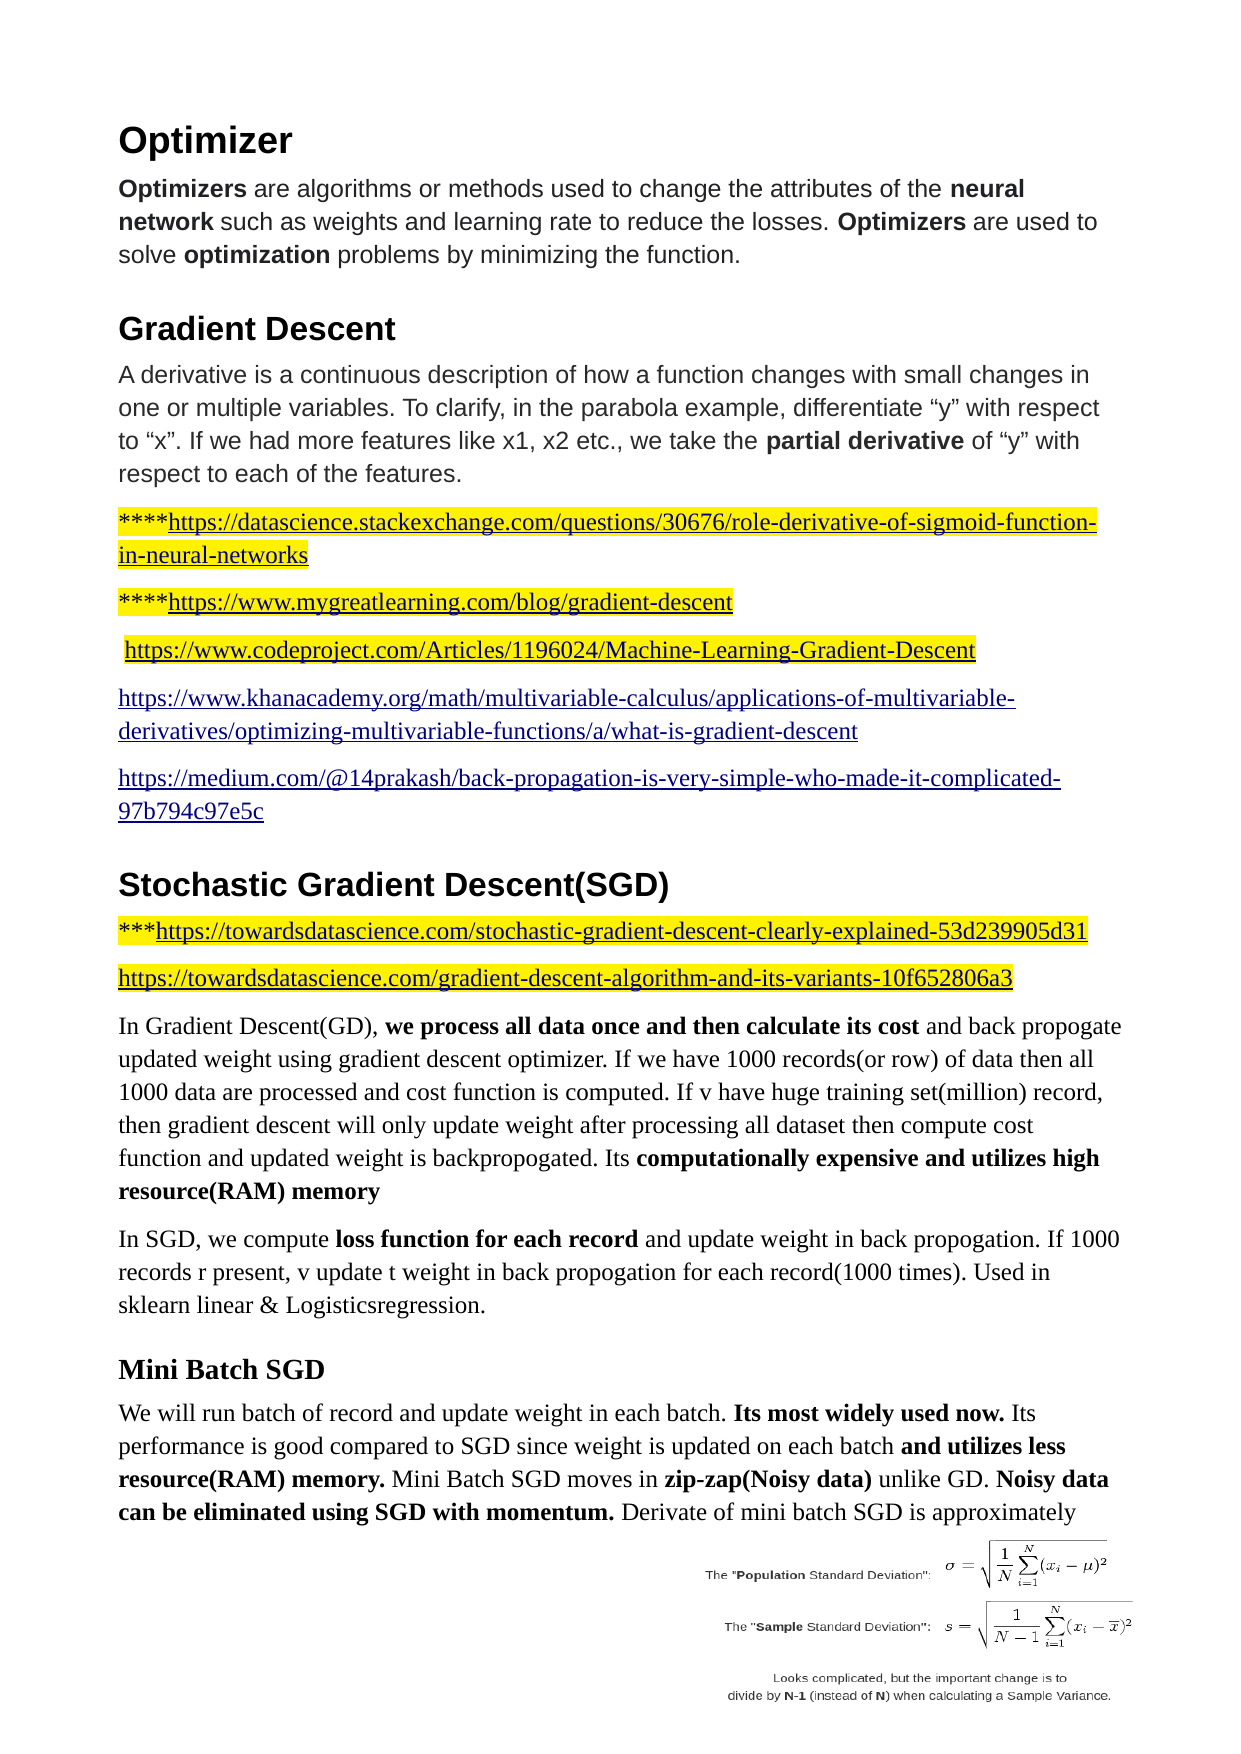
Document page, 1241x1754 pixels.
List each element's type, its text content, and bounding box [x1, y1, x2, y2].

text In Gradient Descent(GD), we process all data once and then calculate its cost and back propogate updated weight using gradient descent optimizer. If we have 1000 records(or row) of data then all 1000 data are processed and cost function is computed. If v have huge training set(million) record, then gradient descent will only update weight after processing all dataset then compute cost function and updated weight is backpropogated. Its computationally expensive and utilizes high resource(RAM) memory [118, 1011, 1122, 1205]
subtitle Stochastic Gradient Descent(SGD) [118, 865, 1122, 903]
subtitle Mini Batch SGD [118, 1352, 1122, 1386]
text Optimizers are algorithms or methods used to change the attributes of the neural network such as weights and learning rate to reduce the losses. Optimizers are used to solve optimization problems by minimizing the function. [118, 174, 1122, 269]
text ****https://www.mygreatlearning.com/blog/gradient-descent [118, 587, 1122, 616]
text In SGD, we compute loss function for each record and update weight in back propogation. If 1000 records r present, v update t weight in back propogation for each record(1000 times). Used in sklearn linear & Logisticsregression. [118, 1224, 1122, 1319]
picture [686, 1529, 1141, 1704]
text https://medium.com/@14prakash/back-propagation-is-very-simple-who-made-it-complicated-97b794c97e5c [118, 763, 1122, 825]
text We will run batch of record and update weight in each batch. Its most widely used now. Its performance is good compared to SGD since weight is updated on each batch and utilizes less resource(RAM) memory. Mini Batch SGD moves in zip-zap(Noisy data) unlike GD. Noisy data can be eliminated using SGD with momentum. Derivate of mini batch SGD is approximately [118, 1398, 1122, 1526]
text ***https://towardsdatascience.com/stochastic-gradient-descent-clearly-explained-53d239905d31 [118, 916, 1122, 945]
text https://www.khanacademy.org/math/multivariable-calculus/applications-of-multivariable-derivatives/optimizing-multivariable-functions/a/what-is-gradient-descent [118, 683, 1122, 744]
subtitle Optimizer [118, 118, 1122, 162]
text ****https://datascience.stackexchange.com/questions/30676/role-derivative-of-sigmoid-function-in-neural-networks [118, 507, 1122, 569]
text A derivative is a continuous description of how a function changes with small changes in one or multiple variables. To clarify, in the parabola example, differentiate “y” with respect to “x”. If we had more features like x1, x2 etc., we take the partial derivative of “y” with respect to each of the features. [118, 360, 1122, 488]
subtitle Gradient Descent [118, 309, 1122, 348]
text https://www.codeproject.com/Articles/1196024/Machine-Learning-Gradient-Descent [118, 635, 1122, 664]
text https://towardsdatascience.com/gradient-descent-algorithm-and-its-variants-10f652806a3 [118, 963, 1122, 992]
